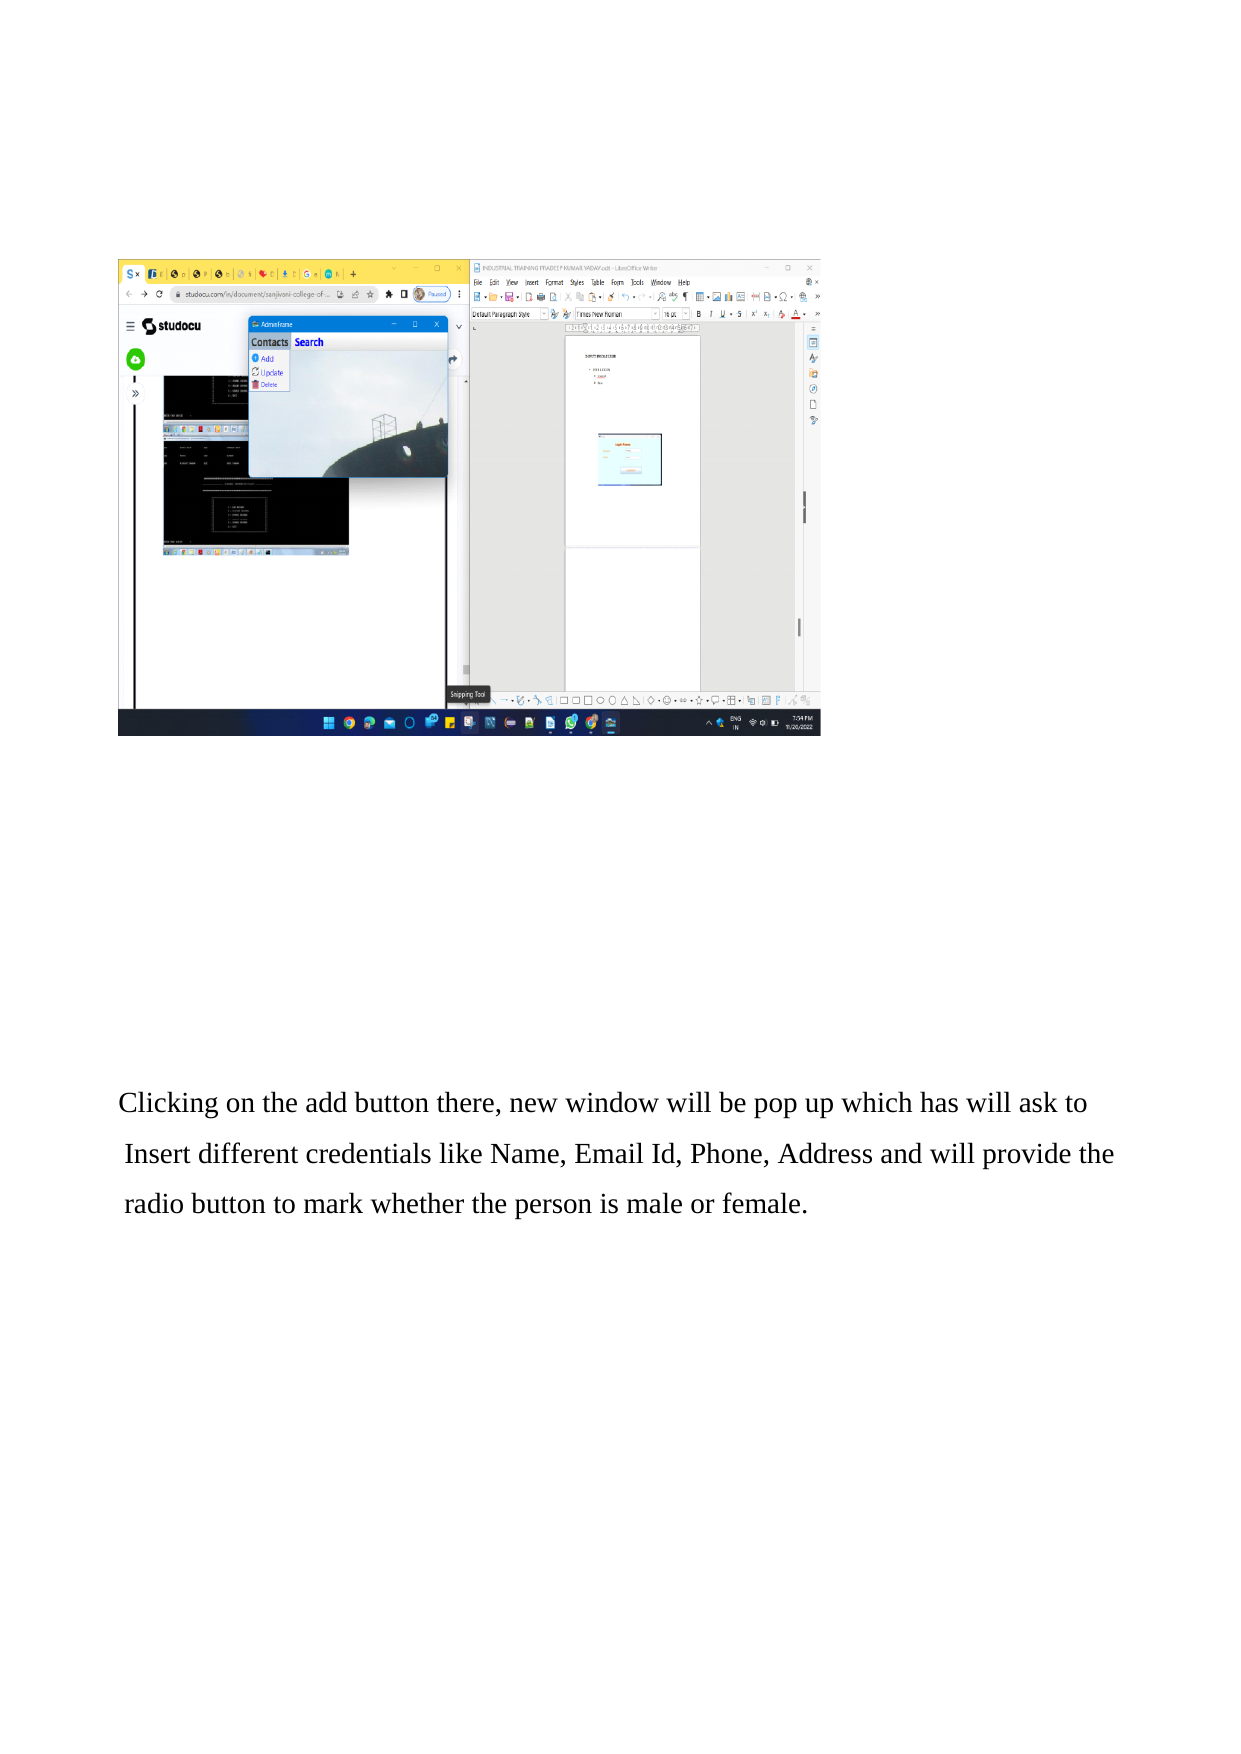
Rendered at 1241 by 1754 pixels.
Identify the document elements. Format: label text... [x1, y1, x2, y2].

text Clicking on the add button there, new window will be pop up which has will ask to Insert different credentials like Name, Email Id, Phone, Address and will provide the radio button to mark whether the person is male or female. [118, 1086, 1122, 1220]
